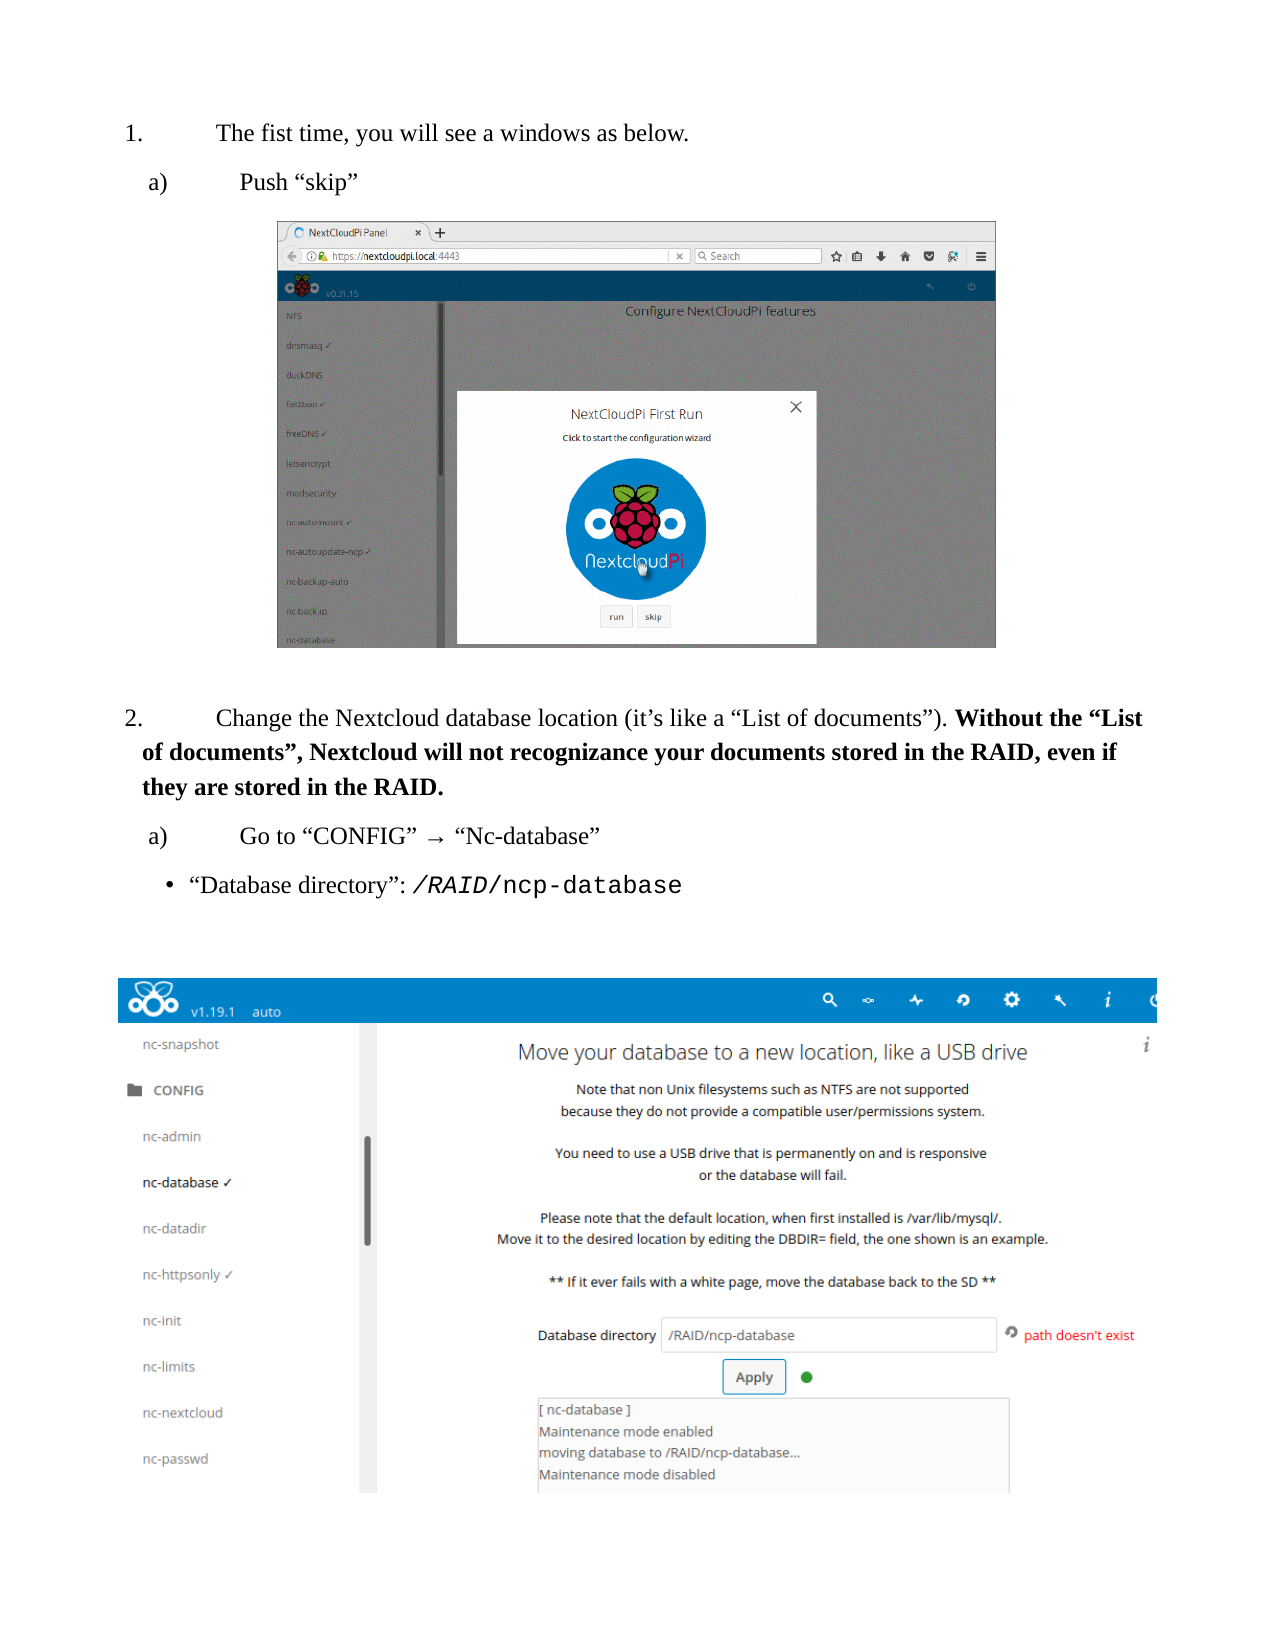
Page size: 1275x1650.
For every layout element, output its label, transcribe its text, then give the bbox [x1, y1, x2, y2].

list Go to “CONFIG” → “Nc-database” [142, 821, 1157, 849]
list The fist time, you will see a windows as below. [118, 118, 1157, 147]
picture [118, 978, 1157, 1493]
picture [273, 216, 1002, 648]
list “Database directory”: /RAID/ncp-database [165, 870, 1157, 901]
list Change the Nextcloud database location (it’s like a “List of documents”). Without the “List of documents”, Nextcloud will not recognizance your documents stored in the RAID, even if they are stored in the RAID. [118, 703, 1157, 801]
list Push “skip” [142, 167, 1157, 196]
